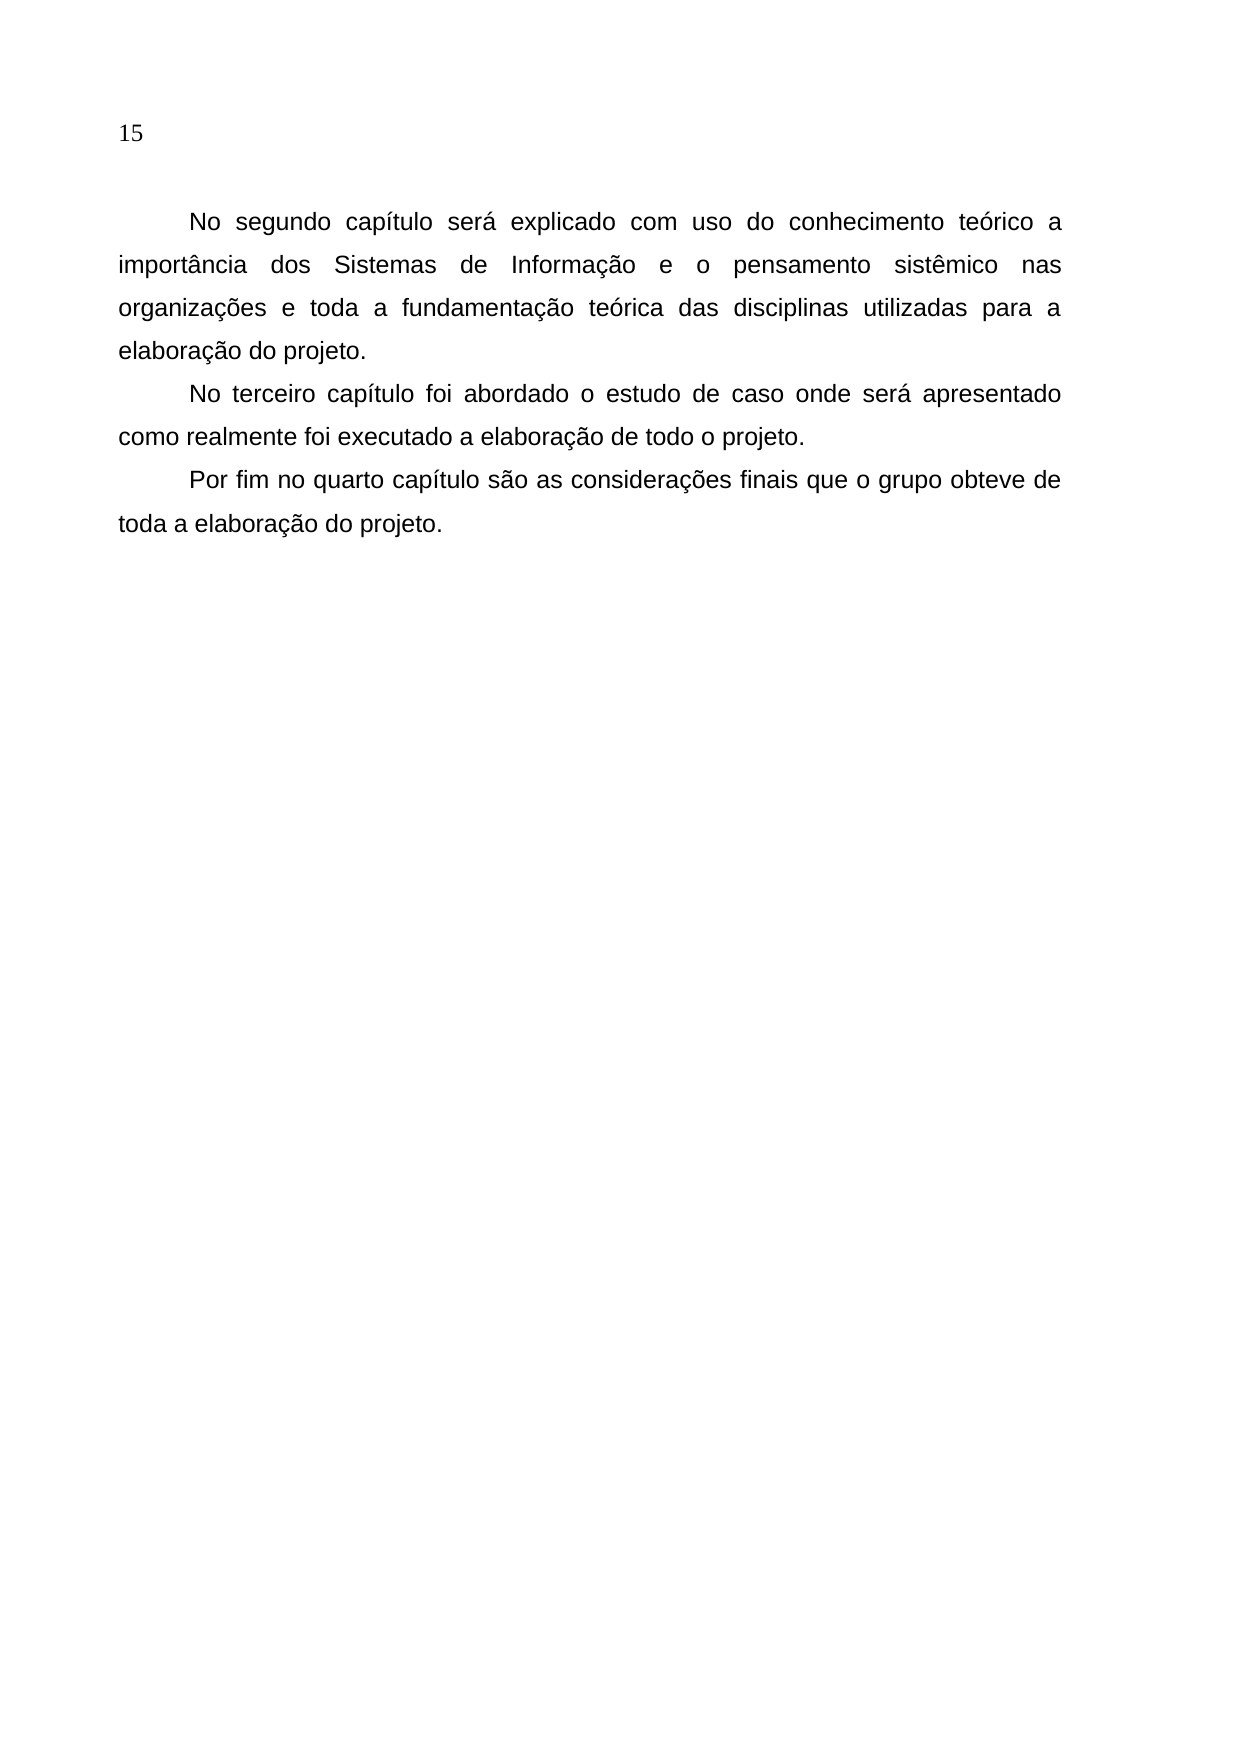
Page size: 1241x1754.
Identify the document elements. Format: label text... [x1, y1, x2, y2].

text No segundo capítulo será explicado com uso do conhecimento teórico a importância dos Sistemas de Informação e o pensamento sistêmico nas organizações e toda a fundamentação teórica das disciplinas utilizadas para a elaboração do projeto. [118, 207, 1063, 365]
text No terceiro capítulo foi abordado o estudo de caso onde será apresentado como realmente foi executado a elaboração de todo o projeto. [118, 379, 1063, 451]
text Por fim no quarto capítulo são as considerações finais que o grupo obteve de toda a elaboração do projeto. [118, 465, 1063, 537]
